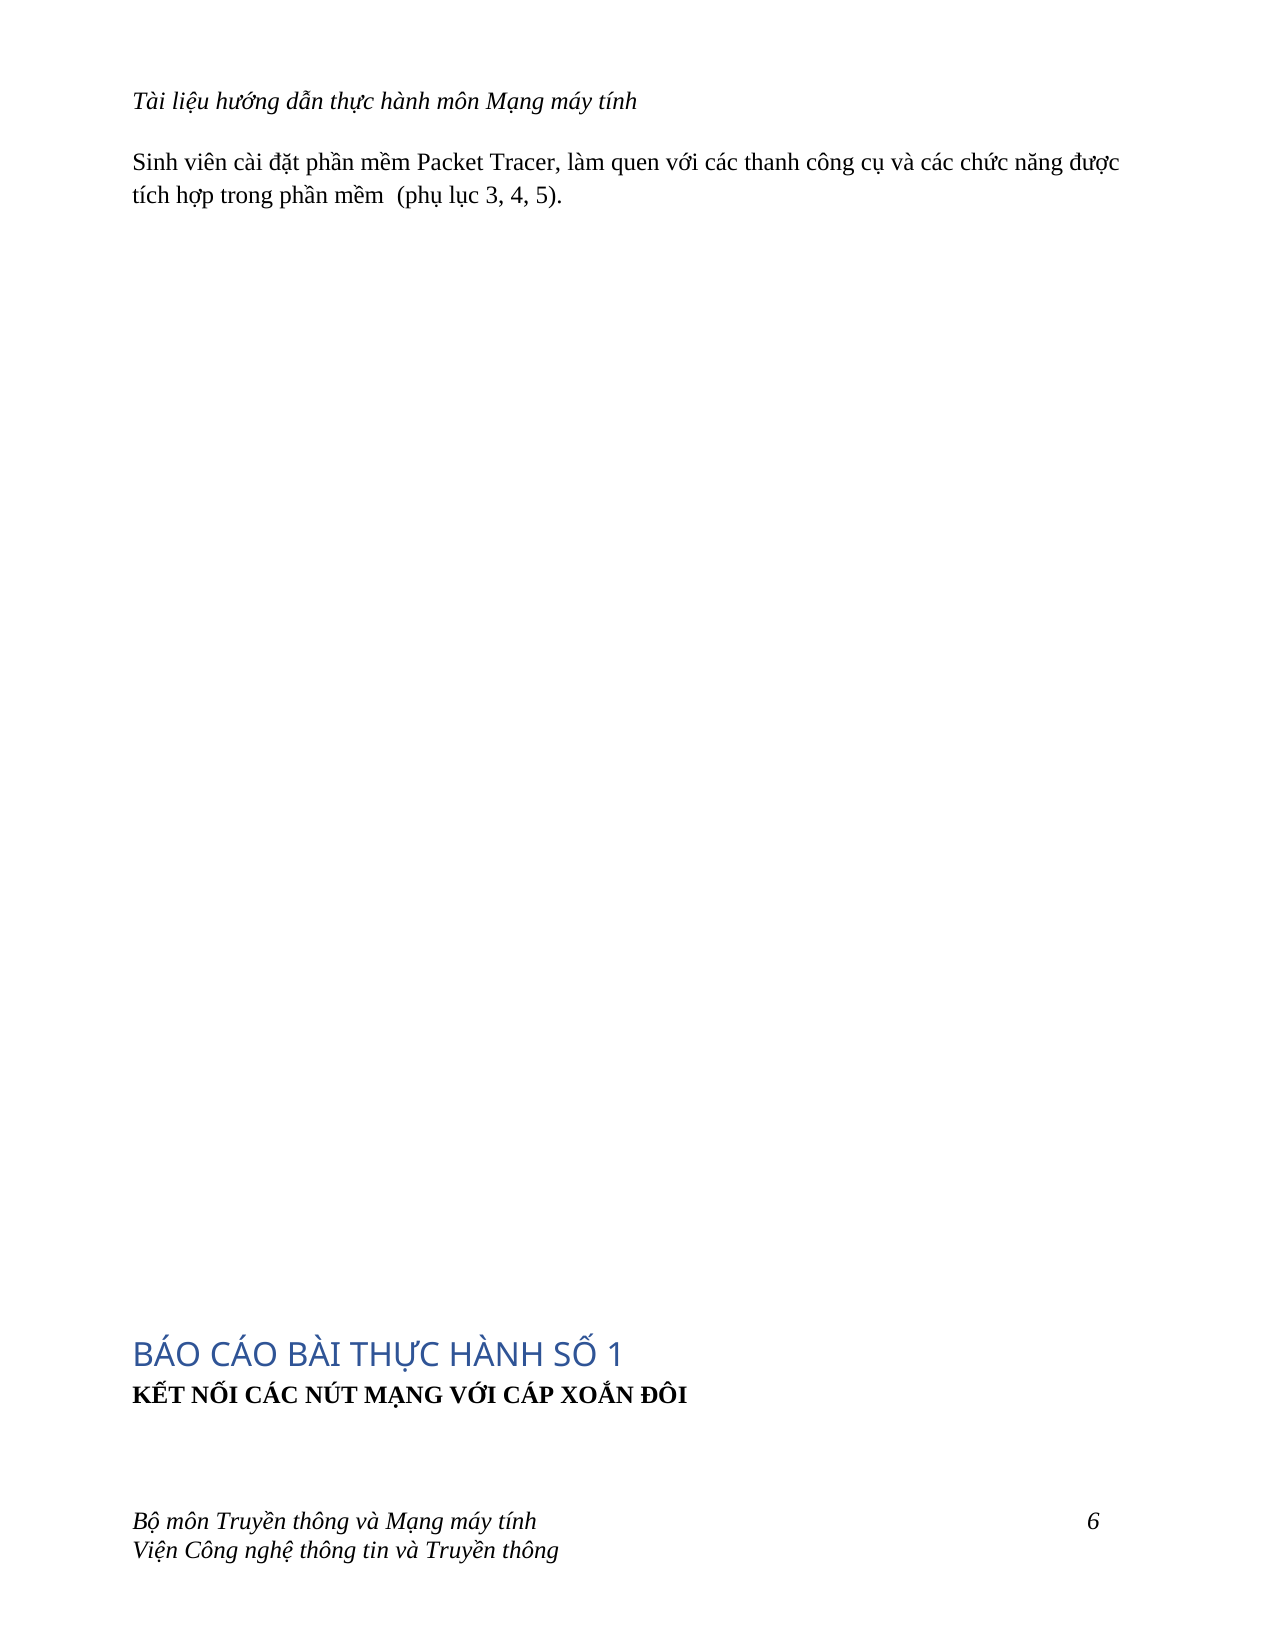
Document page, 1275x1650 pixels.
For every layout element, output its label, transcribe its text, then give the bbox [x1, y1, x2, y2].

text Sinh viên cài đặt phần mềm Packet Tracer, làm quen với các thanh công cụ và các chức năng được tích hợp trong phần mềm (phụ lục 3, 4, 5). [132, 147, 1125, 209]
subtitle BÁO CÁO BÀI THỰC HÀNH SỐ 1 [132, 1331, 1125, 1377]
text KẾT NỐI CÁC NÚT MẠNG VỚI CÁP XOẮN ĐÔI [132, 1380, 1125, 1409]
